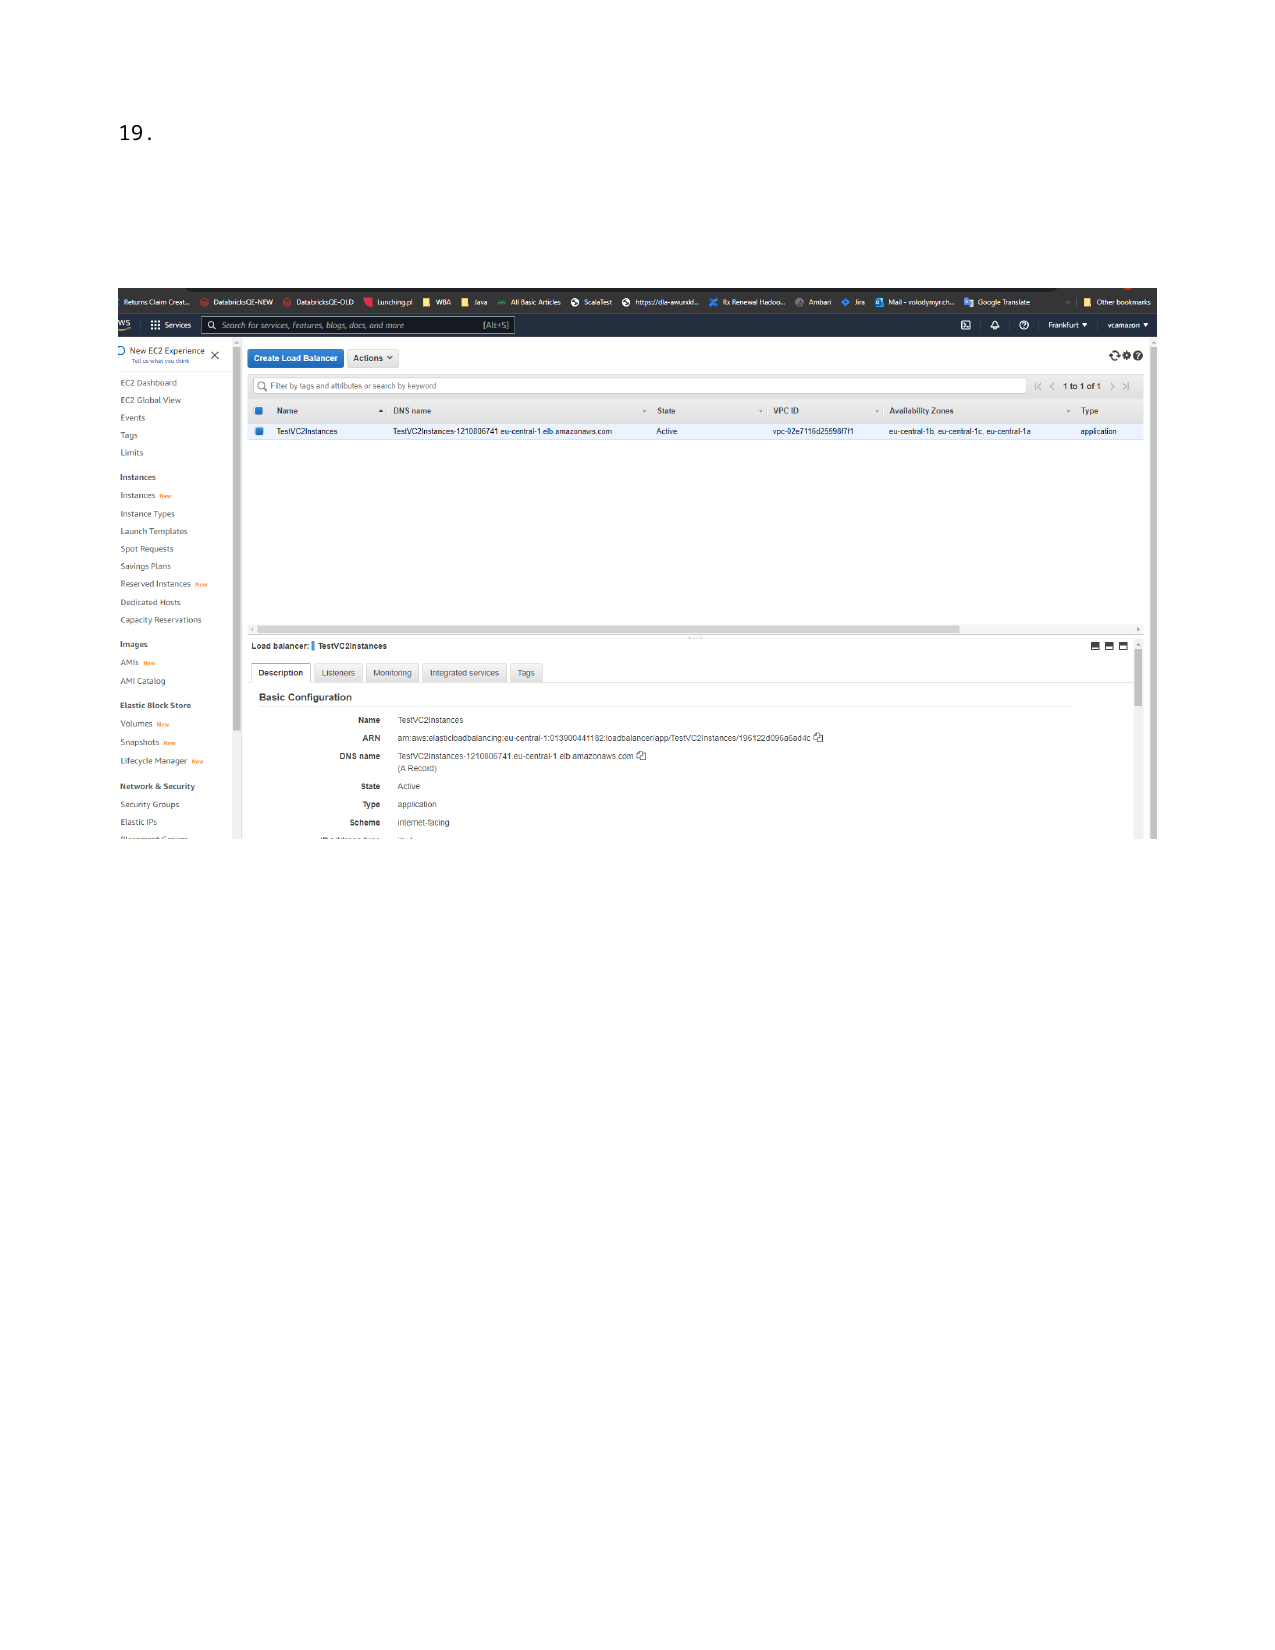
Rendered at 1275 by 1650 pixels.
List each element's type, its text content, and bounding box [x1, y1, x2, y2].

picture [118, 288, 1157, 839]
text 19. [118, 118, 1157, 147]
